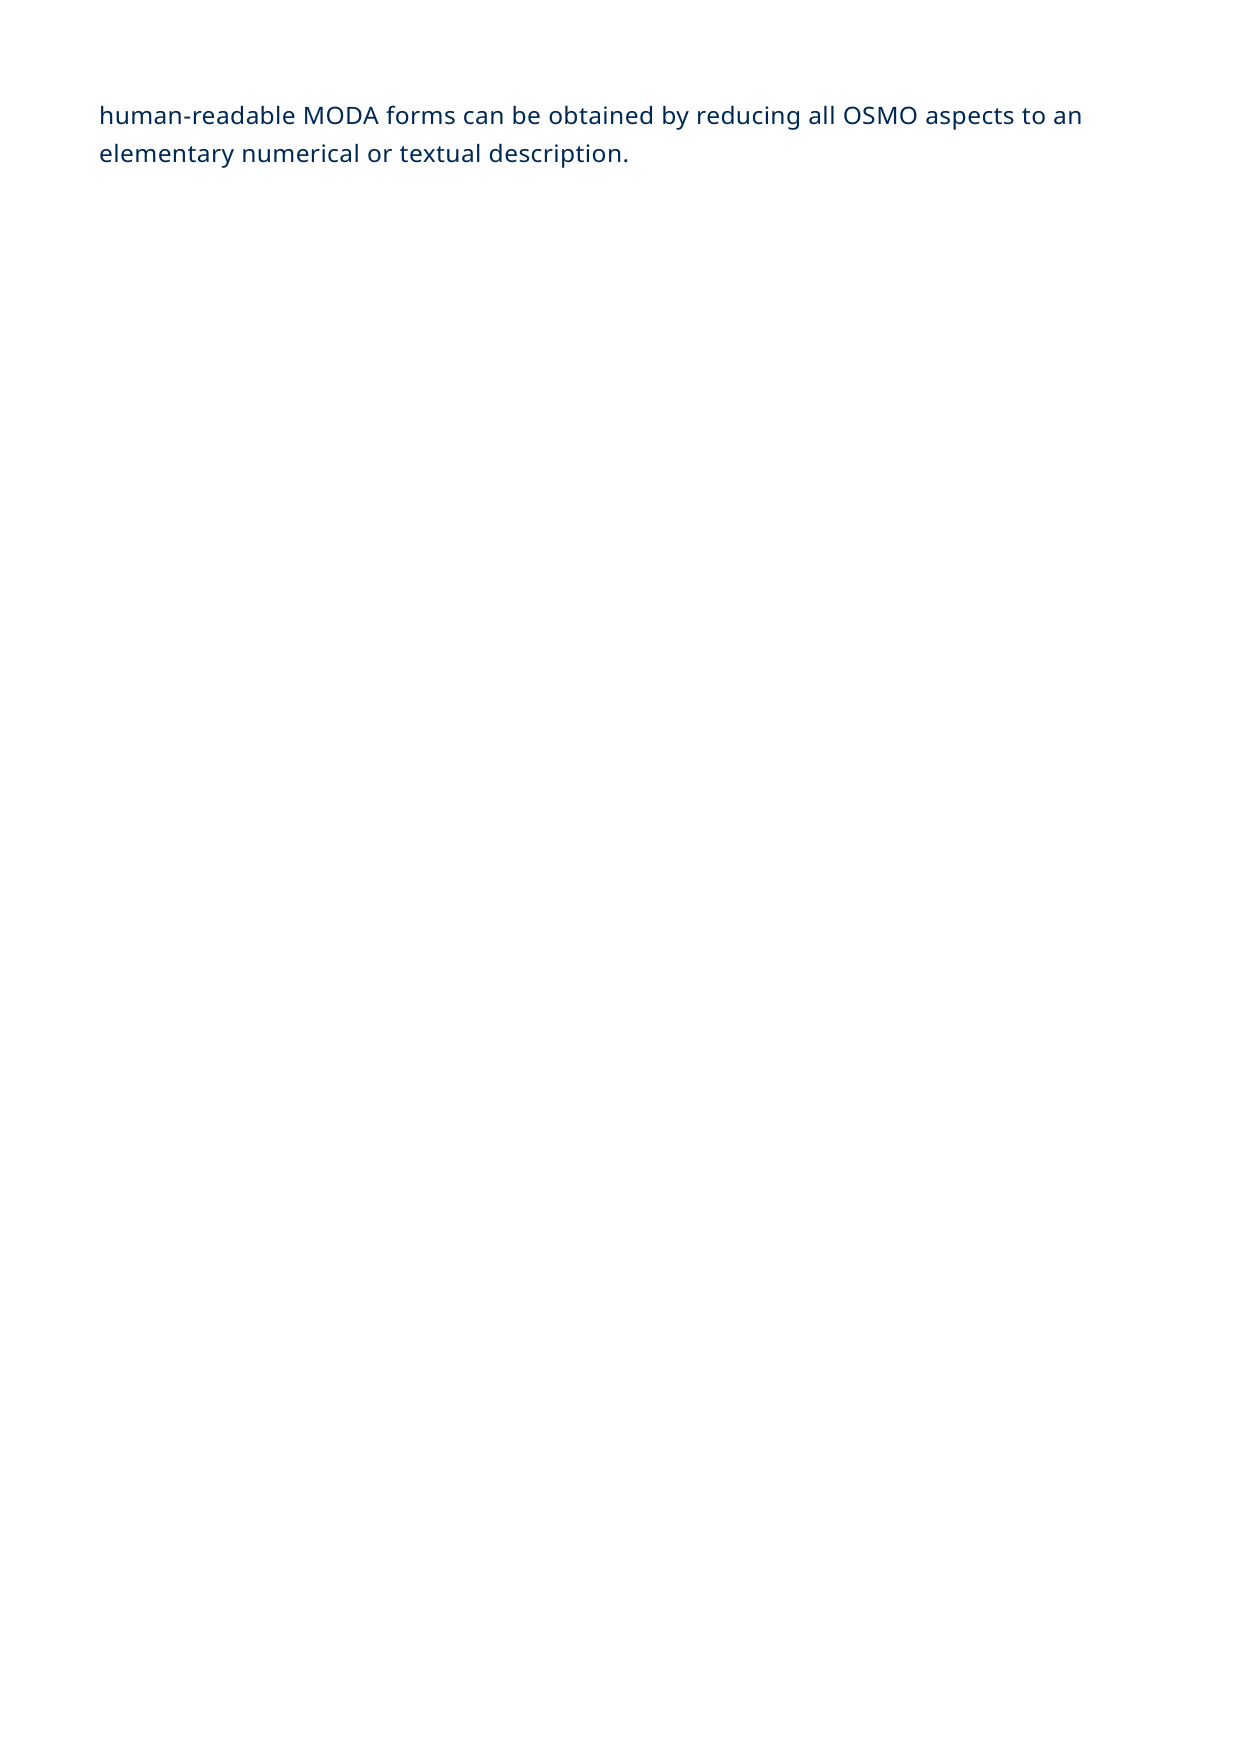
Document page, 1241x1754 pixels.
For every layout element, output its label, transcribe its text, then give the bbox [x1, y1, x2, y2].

text human-readable MODA forms can be obtained by reducing all OSMO aspects to an elementary numerical or textual description. [99, 99, 1114, 170]
